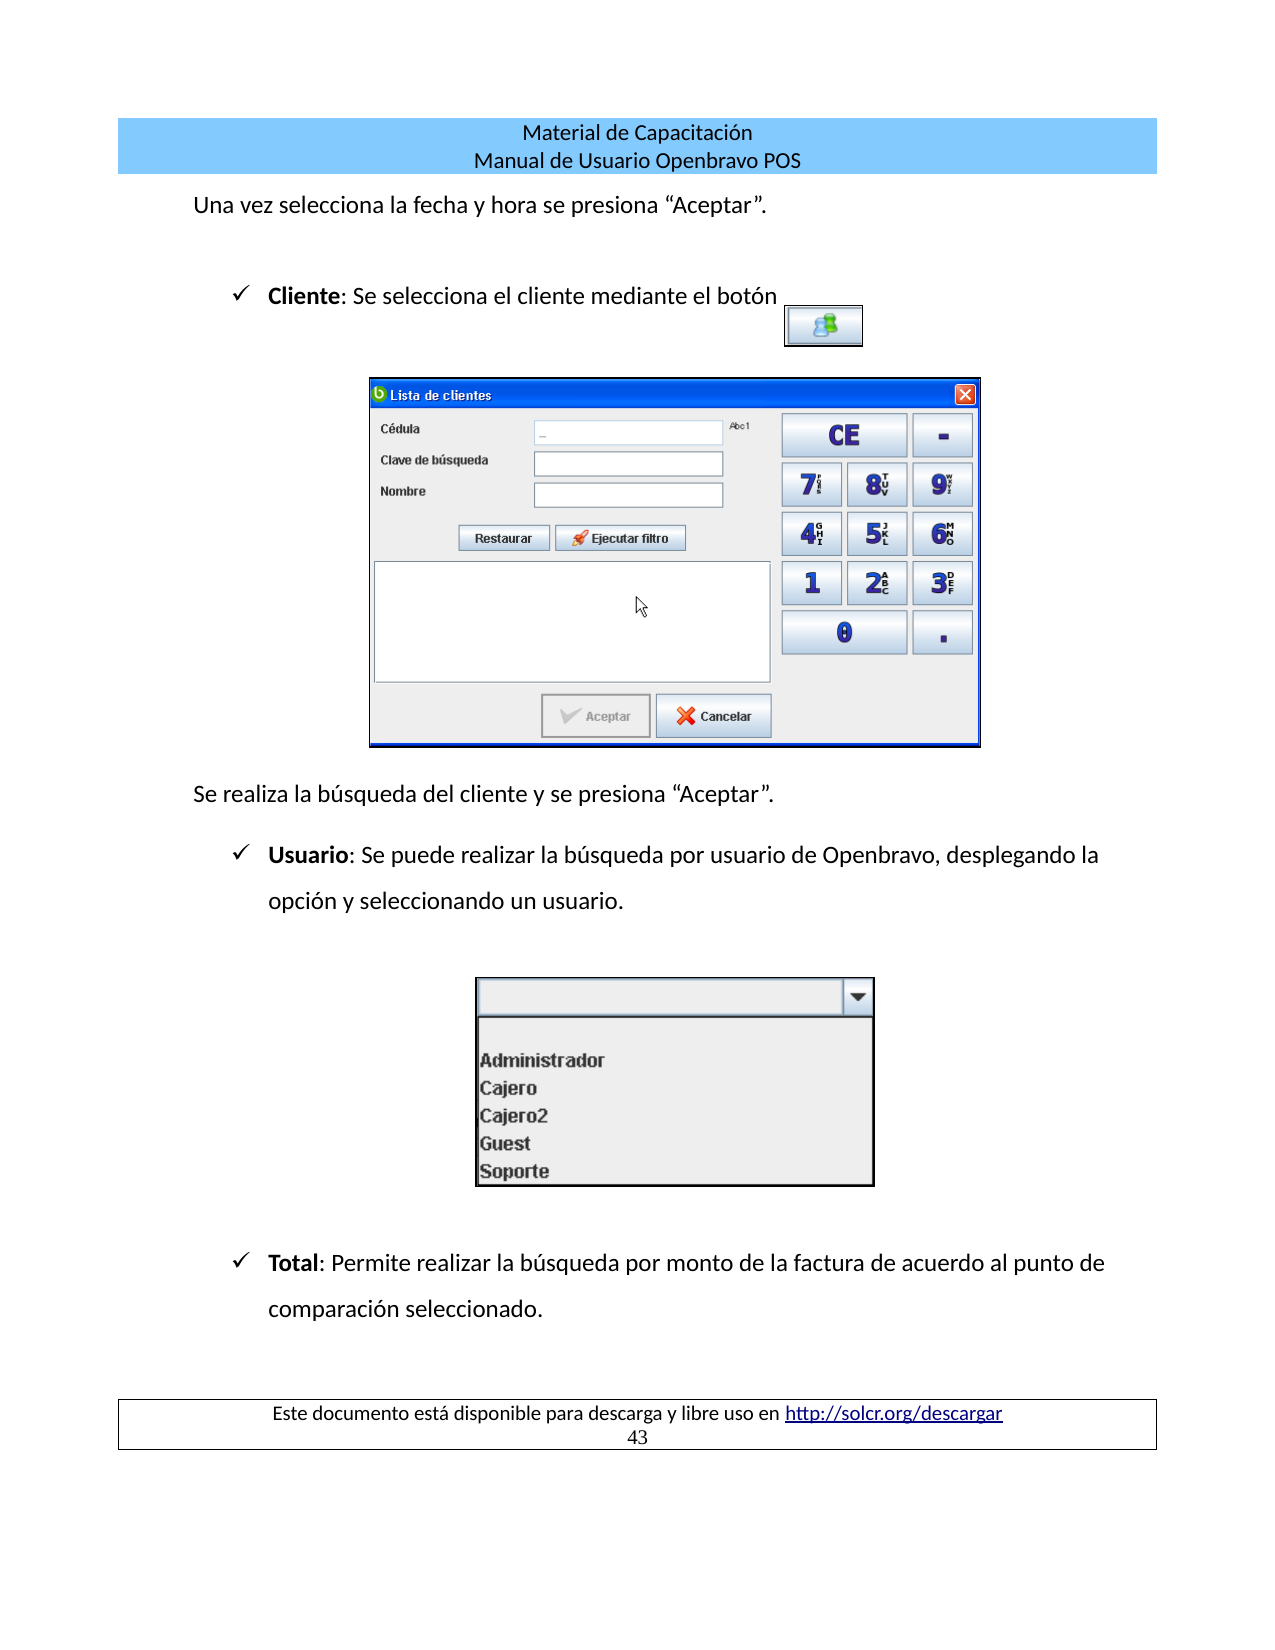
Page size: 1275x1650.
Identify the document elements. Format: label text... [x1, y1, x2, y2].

list Una vez selecciona la fecha y hora se presiona “Aceptar”. [193, 189, 1157, 219]
list Cliente: Se selecciona el cliente mediante el botón [231, 280, 1157, 347]
list Usuario: Se puede realizar la búsqueda por usuario de Openbravo, desplegando la opción y seleccionando un usuario. [231, 839, 1157, 916]
list Se realiza la búsqueda del cliente y se presiona “Aceptar”. [193, 778, 1157, 809]
list Total: Permite realizar la búsqueda por monto de la factura de acuerdo al punto de comparación seleccionado. [231, 1248, 1157, 1324]
